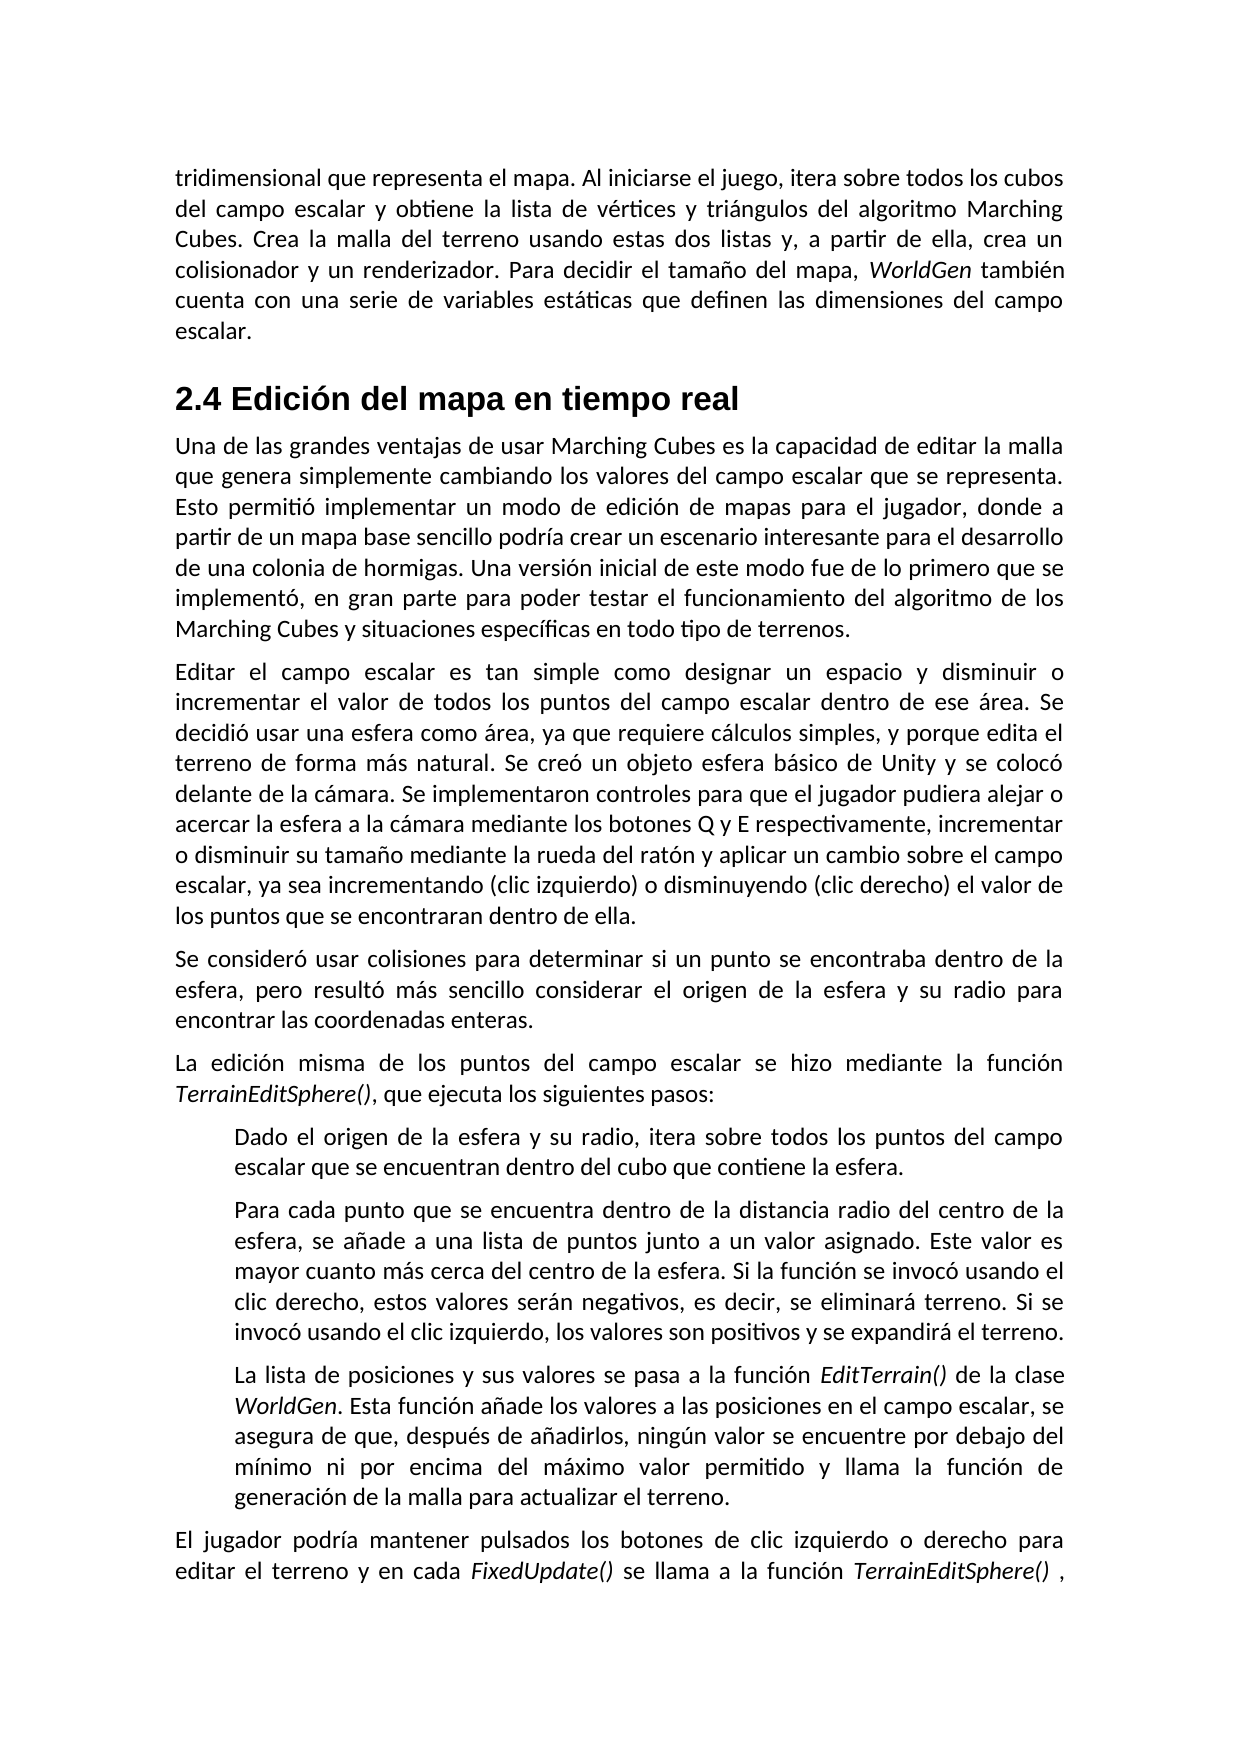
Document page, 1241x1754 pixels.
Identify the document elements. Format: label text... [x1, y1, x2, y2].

list Dado el origen de la esfera y su radio, itera sobre todos los puntos del campo escalar que se encuentran dentro del cubo que contiene la esfera. [204, 1121, 1065, 1182]
list La lista de posiciones y sus valores se pasa a la función EditTerrain() de la clase WorldGen. Esta función añade los valores a las posiciones en el campo escalar, se asegura de que, después de añadirlos, ningún valor se encuentre por debajo del mínimo ni por encima del máximo valor permitido y llama la función de generación de la malla para actualizar el terreno. [204, 1359, 1065, 1512]
list Para cada punto que se encuentra dentro de la distancia radio del centro de la esfera, se añade a una lista de puntos junto a un valor asignado. Este valor es mayor cuanto más cerca del centro de la esfera. Si la función se invocó usando el clic derecho, estos valores serán negativos, es decir, se eliminará terreno. Si se invocó usando el clic izquierdo, los valores son positivos y se expandirá el terreno. [204, 1194, 1065, 1347]
text Una de las grandes ventajas de usar Marching Cubes es la capacidad de editar la malla que genera simplemente cambiando los valores del campo escalar que se representa. Esto permitió implementar un modo de edición de mapas para el jugador, donde a partir de un mapa base sencillo podría crear un escenario interesante para el desarrollo de una colonia de hormigas. Una versión inicial de este modo fue de lo primero que se implementó, en gran parte para poder testar el funcionamiento del algoritmo de los Marching Cubes y situaciones específicas en todo tipo de terrenos. [175, 430, 1065, 643]
text Se consideró usar colisiones para determinar si un punto se encontraba dentro de la esfera, pero resultó más sencillo considerar el origen de la esfera y su radio para encontrar las coordenadas enteras. [175, 943, 1065, 1035]
text Editar el campo escalar es tan simple como designar un espacio y disminuir o incrementar el valor de todos los puntos del campo escalar dentro de ese área. Se decidió usar una esfera como área, ya que requiere cálculos simples, y porque edita el terreno de forma más natural. Se creó un objeto esfera básico de Unity y se colocó delante de la cámara. Se implementaron controles para que el jugador pudiera alejar o acercar la esfera a la cámara mediante los botones Q y E respectivamente, incrementar o disminuir su tamaño mediante la rueda del ratón y aplicar un cambio sobre el campo escalar, ya sea incrementando (clic izquierdo) o disminuyendo (clic derecho) el valor de los puntos que se encontraran dentro de ella. [175, 656, 1065, 931]
text El jugador podría mantener pulsados los botones de clic izquierdo o derecho para editar el terreno y en cada FixedUpdate() se llama a la función TerrainEditSphere() , [175, 1524, 1065, 1586]
subtitle Edición del mapa en tiempo real [175, 379, 1065, 417]
text tridimensional que representa el mapa. Al iniciarse el juego, itera sobre todos los cubos del campo escalar y obtiene la lista de vértices y triángulos del algoritmo Marching Cubes. Crea la malla del terreno usando estas dos listas y, a partir de ella, crea un colisionador y un renderizador. Para decidir el tamaño del mapa, WorldGen también cuenta con una serie de variables estáticas que definen las dimensiones del campo escalar. [175, 162, 1065, 346]
text La edición misma de los puntos del campo escalar se hizo mediante la función TerrainEditSphere(), que ejecuta los siguientes pasos: [175, 1047, 1065, 1108]
